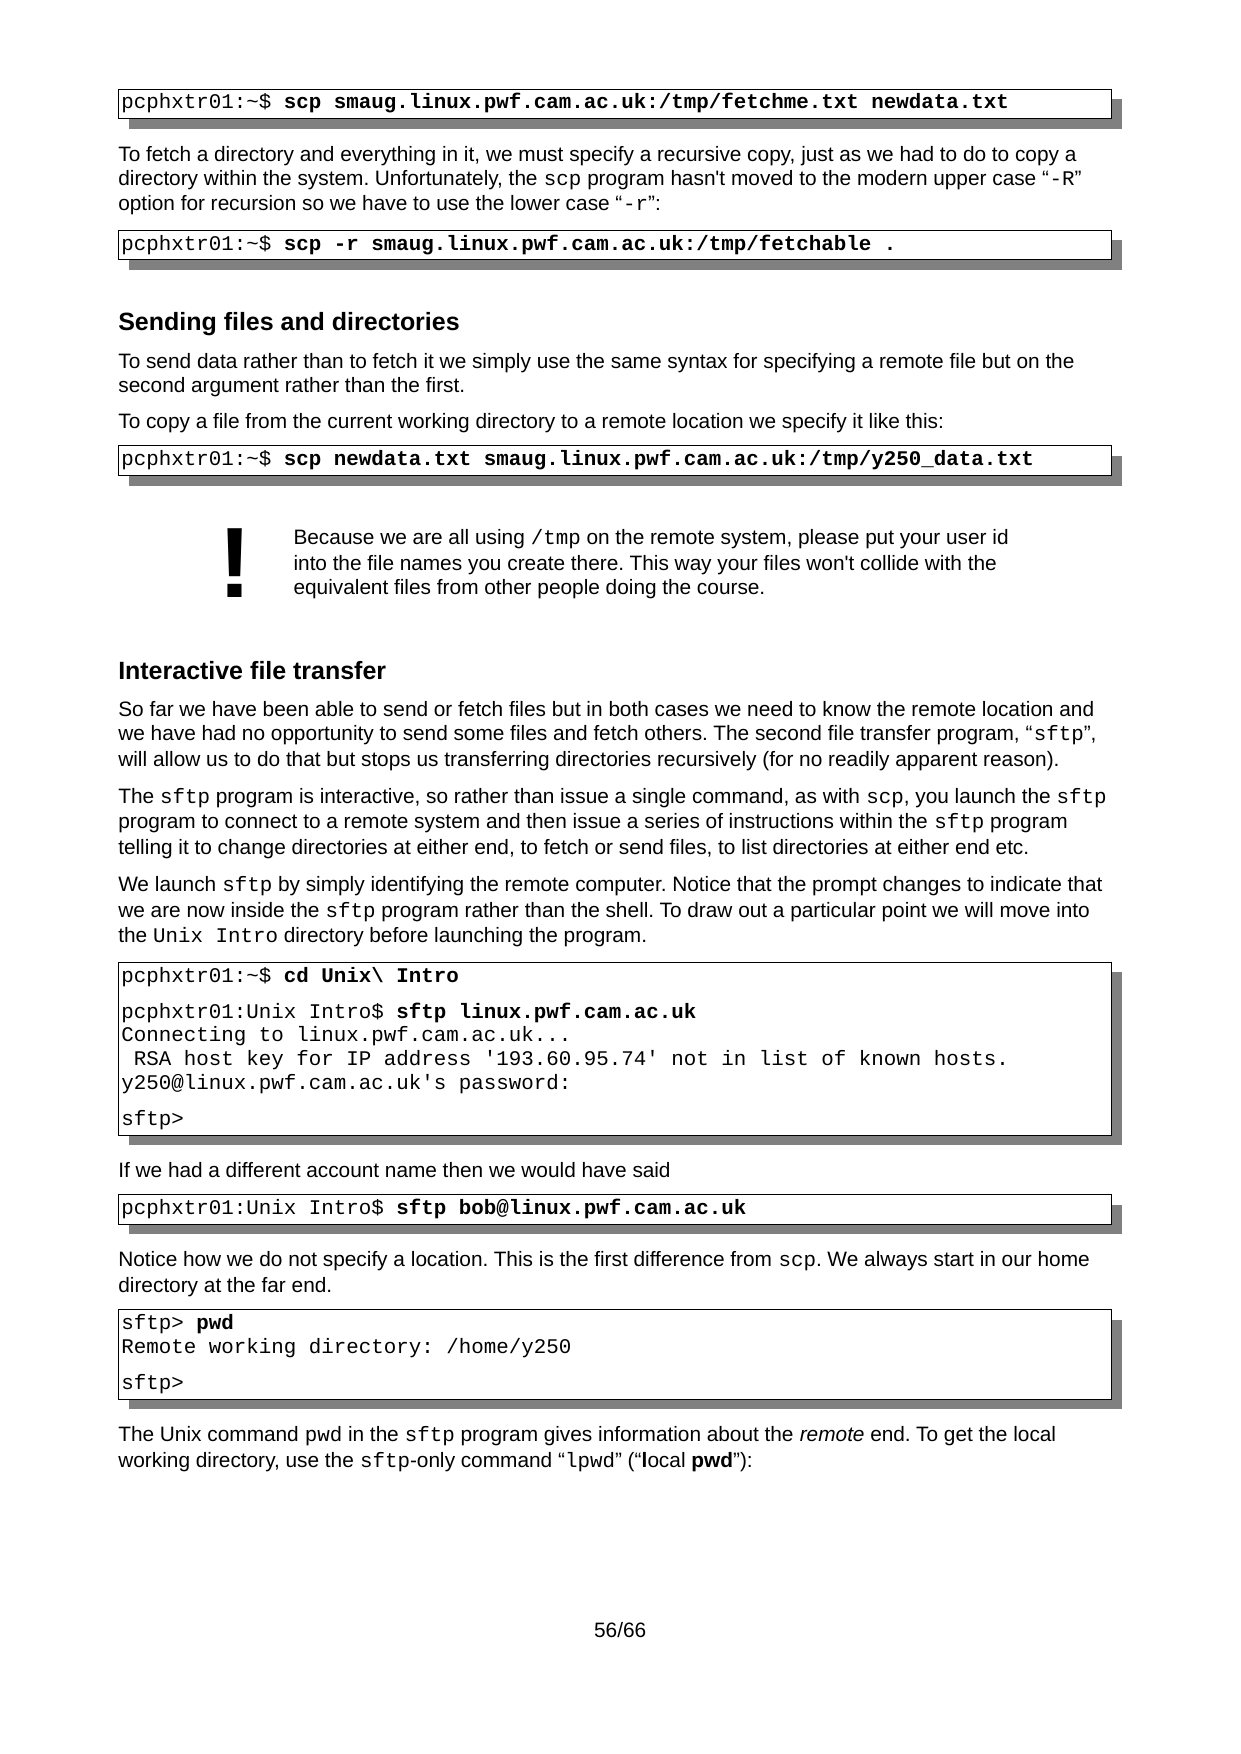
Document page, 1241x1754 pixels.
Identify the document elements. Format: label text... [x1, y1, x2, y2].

text To send data rather than to fetch it we simply use the same syntax for specifying a remote file but on the second argument rather than the first. [118, 348, 1122, 396]
text pcphxtr01:Unix Intro$ sftp linux.pwf.cam.ac.uk Connecting to linux.pwf.cam.ac.uk... RSA host key for IP address '193.60.95.74' not in list of known hosts. y250@linux.pwf.cam.ac.uk's password: [119, 998, 1111, 1095]
subtitle Interactive file transfer [118, 656, 1122, 685]
text Notice how we do not specify a location. This is the first difference from scp. We always start in our home directory at the far end. [118, 1247, 1122, 1297]
text pcphxtr01:~$ cd Unix\ Intro [119, 963, 1111, 988]
text pcphxtr01:Unix Intro$ sftp bob@linux.pwf.cam.ac.uk [119, 1195, 1111, 1224]
text So far we have been able to send or fetch files but in both cases we need to know the remote location and we have had no opportunity to send some files and fetch others. The second file transfer program, “sftp”, will allow us to do that but stops us transferring directories recursively (for no readily apparent reason). [118, 697, 1122, 771]
table_header Because we are all using /tmp on the remote system, please put your user id into the file names you create there. This way your files won't collide with the equivalent files from other people doing the course. [293, 504, 1046, 619]
text We launch sftp by simply identifying the remote computer. Notice that the prompt changes to indicate that we are now inside the sftp program rather than the shell. To draw out a particular point we will move into the Unix Intro directory before launching the program. [118, 872, 1122, 949]
subtitle Sending files and directories [118, 307, 1122, 336]
text sftp> [119, 1105, 1111, 1134]
table_header ! [177, 504, 293, 619]
text pcphxtr01:~$ scp newdata.txt smaug.linux.pwf.cam.ac.uk:/tmp/y250_data.txt [119, 446, 1111, 475]
text If we had a different account name then we would have said [118, 1158, 1122, 1182]
text To copy a file from the current working directory to a remote location we specify it like this: [118, 409, 1122, 433]
text The sftp program is interactive, so rather than issue a single command, as with scp, you launch the sftp program to connect to a remote system and then issue a series of instructions within the sftp program telling it to change directories at either end, to fetch or send files, to list directories at either end etc. [118, 783, 1122, 859]
text pcphxtr01:~$ scp smaug.linux.pwf.cam.ac.uk:/tmp/fetchme.txt newdata.txt [119, 90, 1111, 118]
text sftp> [119, 1369, 1111, 1399]
text sftp> pwd Remote working directory: /home/y250 [119, 1310, 1111, 1359]
text To fetch a directory and everything in it, we must specify a recursive copy, just as we had to do to copy a directory within the system. Unfortunately, the scp program hasn't moved to the modern upper case “‑R” option for recursion so we have to use the lower case “‑r”: [118, 141, 1122, 217]
text The Unix command pwd in the sftp program gives information about the remote end. To get the local working directory, use the sftp-only command “lpwd” (“local pwd”): [118, 1422, 1122, 1473]
text pcphxtr01:~$ scp -r smaug.linux.pwf.cam.ac.uk:/tmp/fetchable . [119, 231, 1111, 259]
